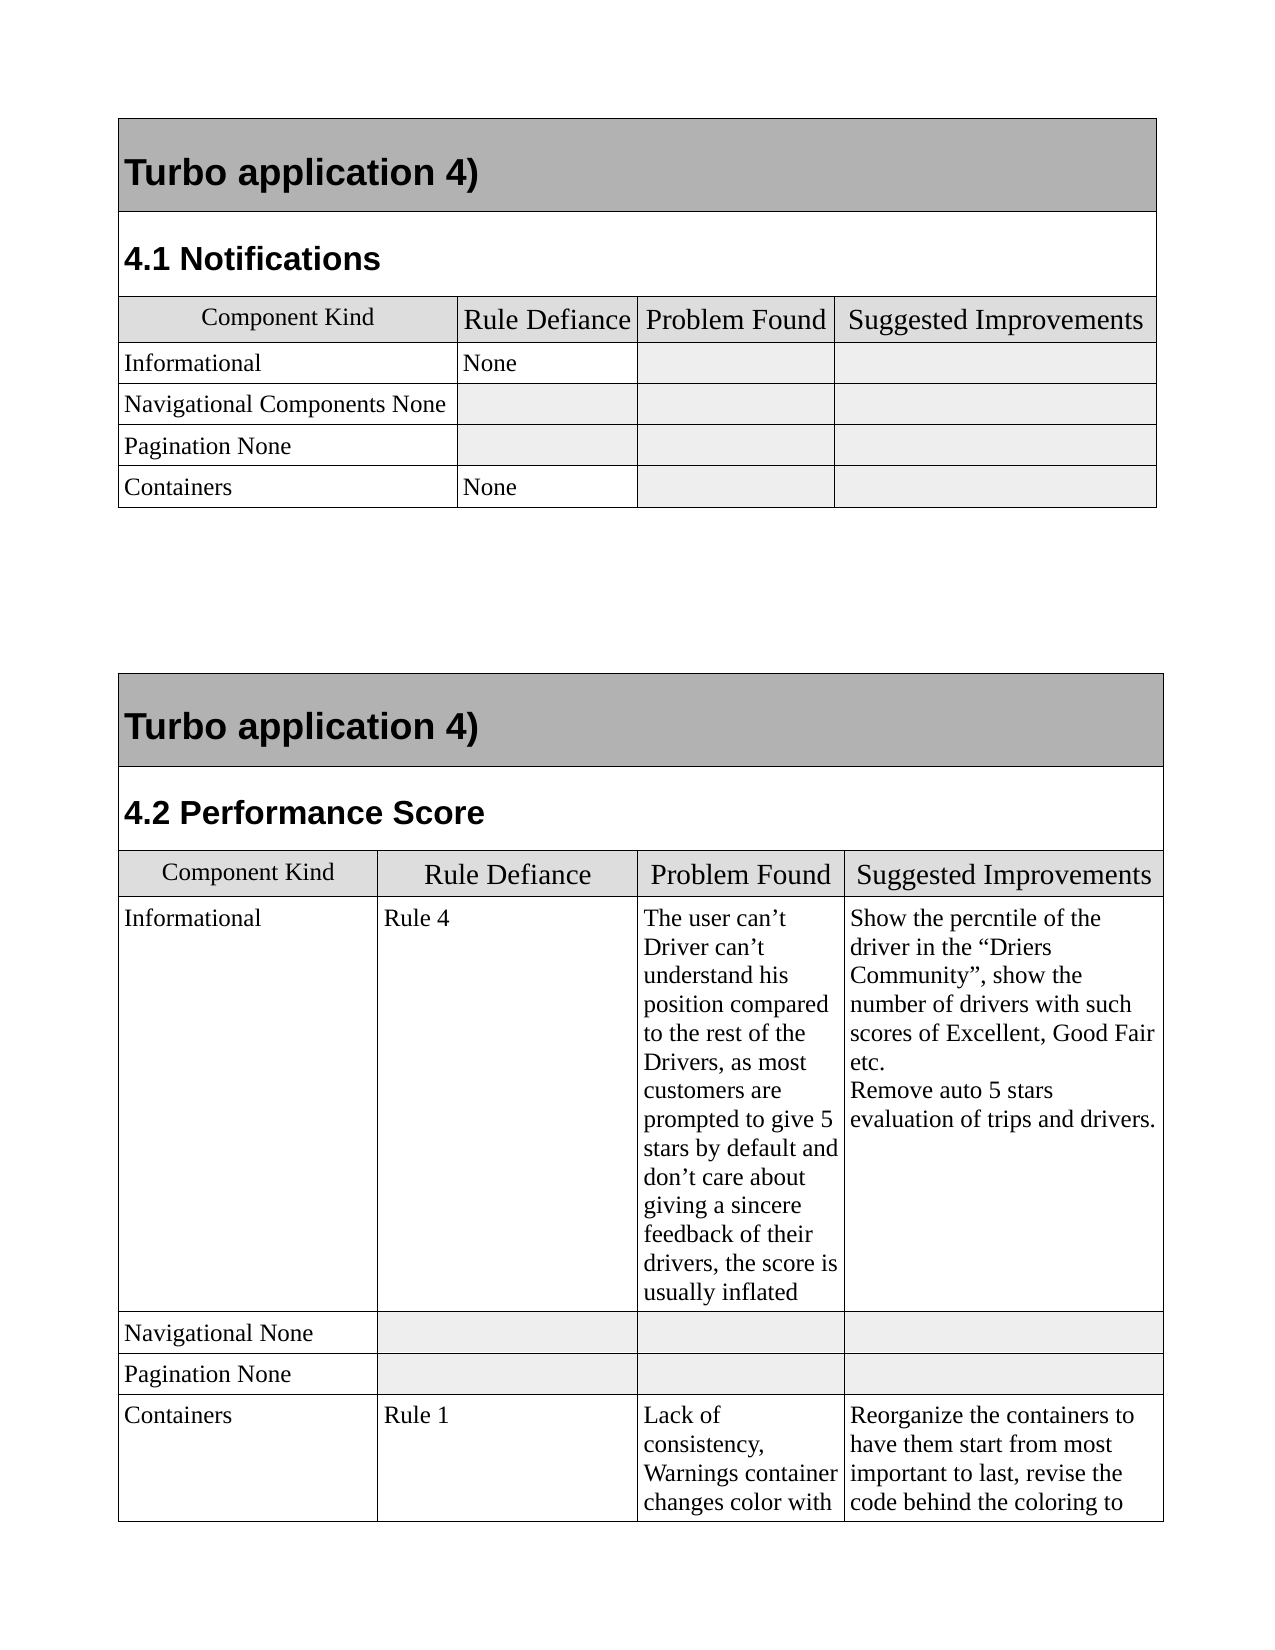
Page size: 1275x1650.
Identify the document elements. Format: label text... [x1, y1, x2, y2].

table_cell Lack of consistency, Warnings container changes color with [638, 1395, 844, 1521]
table_cell The user can’t Driver can’t understand his position compared to the rest of the Drivers, as most customers are prompted to give 5 stars by default and don’t care about giving a sincere feedback of their drivers, the score is usually inflated [638, 897, 844, 1311]
table_header Turbo application 4) [119, 674, 1163, 766]
table_cell Problem Found [638, 851, 844, 896]
table_cell Informational [119, 343, 457, 383]
table_cell Component Kind [119, 851, 377, 896]
table_cell 4.2 Performance Score [119, 767, 1163, 850]
table_cell Containers [119, 466, 457, 507]
table_cell Informational [119, 897, 377, 1311]
table_cell [835, 384, 1156, 424]
table_cell [458, 425, 637, 465]
table_cell Component Kind [119, 297, 457, 342]
table_cell [835, 425, 1156, 465]
table_cell 4.1 Notifications [119, 212, 1156, 296]
table_cell Rule Defiance [458, 297, 637, 342]
table_cell Pagination None [119, 1354, 377, 1394]
table_cell Navigational Components None [119, 384, 457, 424]
table_cell [835, 466, 1156, 507]
table_header Turbo application 4) [119, 119, 1156, 211]
table_cell [845, 1312, 1163, 1352]
table_cell Show the percntile of the driver in the “Driers Community”, show the number of drivers with such scores of Excellent, Good Fair etc. Remove auto 5 stars evaluation of trips and drivers. [845, 897, 1163, 1311]
table_cell [378, 1312, 637, 1352]
table_cell [638, 425, 834, 465]
table_cell None [458, 343, 637, 383]
table_cell Rule Defiance [378, 851, 637, 896]
table_cell [638, 1312, 844, 1352]
table_cell Suggested Improvements [845, 851, 1163, 896]
table_cell None [458, 466, 637, 507]
table_cell Rule 1 [378, 1395, 637, 1521]
table_cell Problem Found [638, 297, 834, 342]
table_cell Suggested Improvements [835, 297, 1156, 342]
table_cell Containers [119, 1395, 377, 1521]
table_cell Reorganize the containers to have them start from most important to last, revise the code behind the coloring to [845, 1395, 1163, 1521]
table_cell Navigational None [119, 1312, 377, 1352]
table_cell Rule 4 [378, 897, 637, 1311]
table_cell [638, 384, 834, 424]
table_cell [458, 384, 637, 424]
table_cell [845, 1354, 1163, 1394]
table_cell [638, 1354, 844, 1394]
table_cell Pagination None [119, 425, 457, 465]
table_cell [638, 343, 834, 383]
table_cell [378, 1354, 637, 1394]
table_cell [835, 343, 1156, 383]
table_cell [638, 466, 834, 507]
